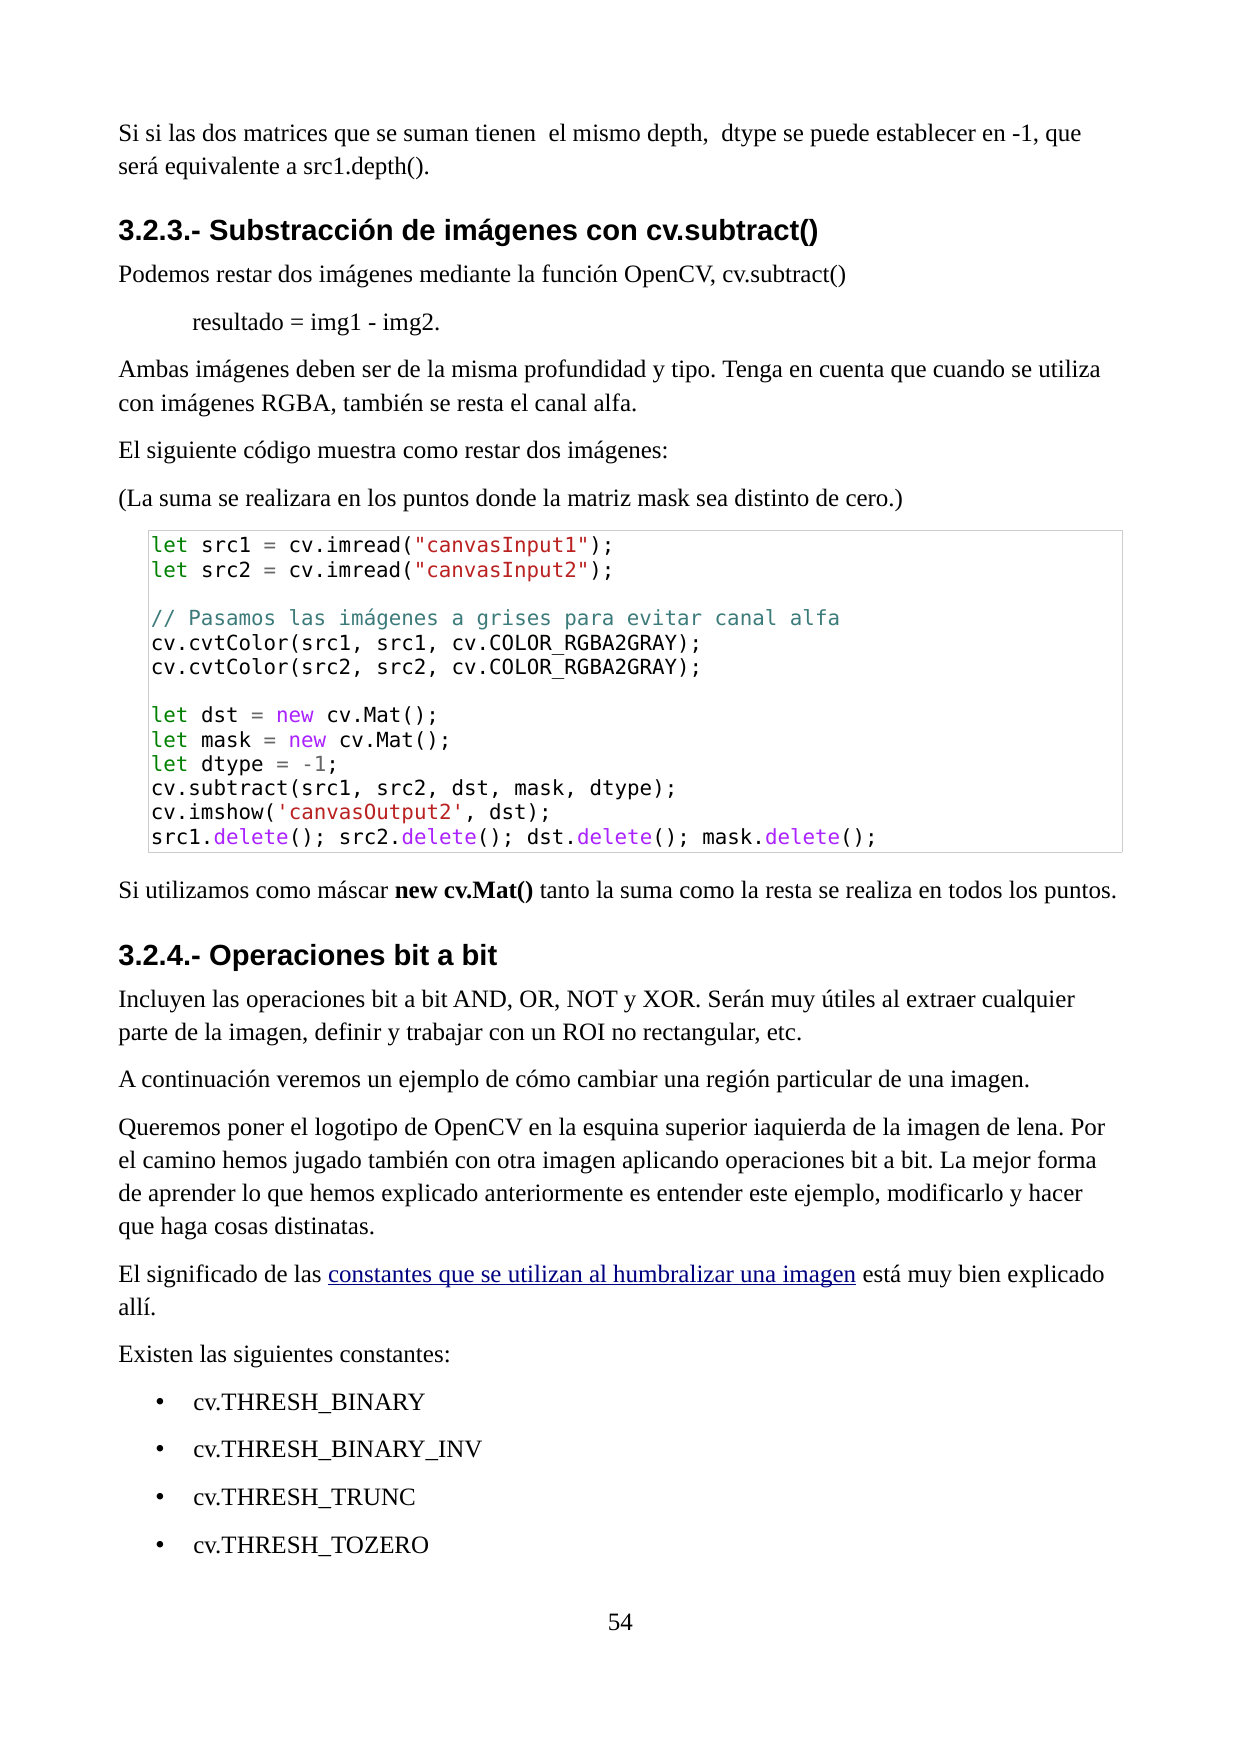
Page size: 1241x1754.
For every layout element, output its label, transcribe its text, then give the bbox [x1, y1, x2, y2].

list cv.THRESH_BINARY [156, 1387, 1122, 1416]
text cv.imshow('canvasOutput2', dst); [149, 797, 1122, 822]
text src1.delete(); src2.delete(); dst.delete(); mask.delete(); [149, 822, 1122, 852]
text cv.cvtColor(src1, src1, cv.COLOR_RGBA2GRAY); [149, 627, 1122, 652]
text cv.subtract(src1, src2, dst, mask, dtype); [149, 773, 1122, 797]
text cv.cvtColor(src2, src2, cv.COLOR_RGBA2GRAY); [149, 652, 1122, 679]
list cv.THRESH_TOZERO [156, 1530, 1122, 1558]
text let mask = new cv.Mat(); [149, 724, 1122, 749]
subtitle Substracción de imágenes con cv.subtract() [118, 213, 1122, 247]
subtitle Operaciones bit a bit [118, 938, 1122, 971]
text Si si las dos matrices que se suman tienen el mismo depth, dtype se puede establecer en -1, que será equivalente a src1.depth(). [118, 118, 1122, 180]
text Existen las siguientes constantes: [118, 1339, 1122, 1368]
text Incluyen las operaciones bit a bit AND, OR, NOT y XOR. Serán muy útiles al extraer cualquier parte de la imagen, definir y trabajar con un ROI no rectangular, etc. [118, 984, 1122, 1046]
text Queremos poner el logotipo de OpenCV en la esquina superior iaquierda de la imagen de lena. Por el camino hemos jugado también con otra imagen aplicando operaciones bit a bit. La mejor forma de aprender lo que hemos explicado anteriormente es entender este ejemplo, modificarlo y hacer que haga cosas distinatas. [118, 1112, 1122, 1240]
text Si utilizamos como máscar new cv.Mat() tanto la suma como la resta se realiza en todos los puntos. [118, 876, 1122, 904]
text let src2 = cv.imread("canvasInput2"); [149, 555, 1122, 582]
text El significado de las constantes que se utilizan al humbralizar una imagen está muy bien explicado allí. [118, 1259, 1122, 1321]
text resultado = img1 - img2. [118, 307, 1122, 336]
list cv.THRESH_TRUNC [156, 1482, 1122, 1511]
text let dst = new cv.Mat(); [149, 700, 1122, 724]
text let src1 = cv.imread("canvasInput1"); [149, 531, 1122, 555]
text Podemos restar dos imágenes mediante la función OpenCV, cv.subtract() [118, 259, 1122, 288]
text let dtype = -1; [149, 749, 1122, 773]
text // Pasamos las imágenes a grises para evitar canal alfa [149, 603, 1122, 627]
list cv.THRESH_BINARY_INV [156, 1434, 1122, 1463]
text Ambas imágenes deben ser de la misma profundidad y tipo. Tenga en cuenta que cuando se utiliza con imágenes RGBA, también se resta el canal alfa. [118, 354, 1122, 416]
text (La suma se realizara en los puntos donde la matriz mask sea distinto de cero.) [118, 483, 1122, 512]
text A continuación veremos un ejemplo de cómo cambiar una región particular de una imagen. [118, 1064, 1122, 1093]
text El siguiente código muestra como restar dos imágenes: [118, 435, 1122, 464]
